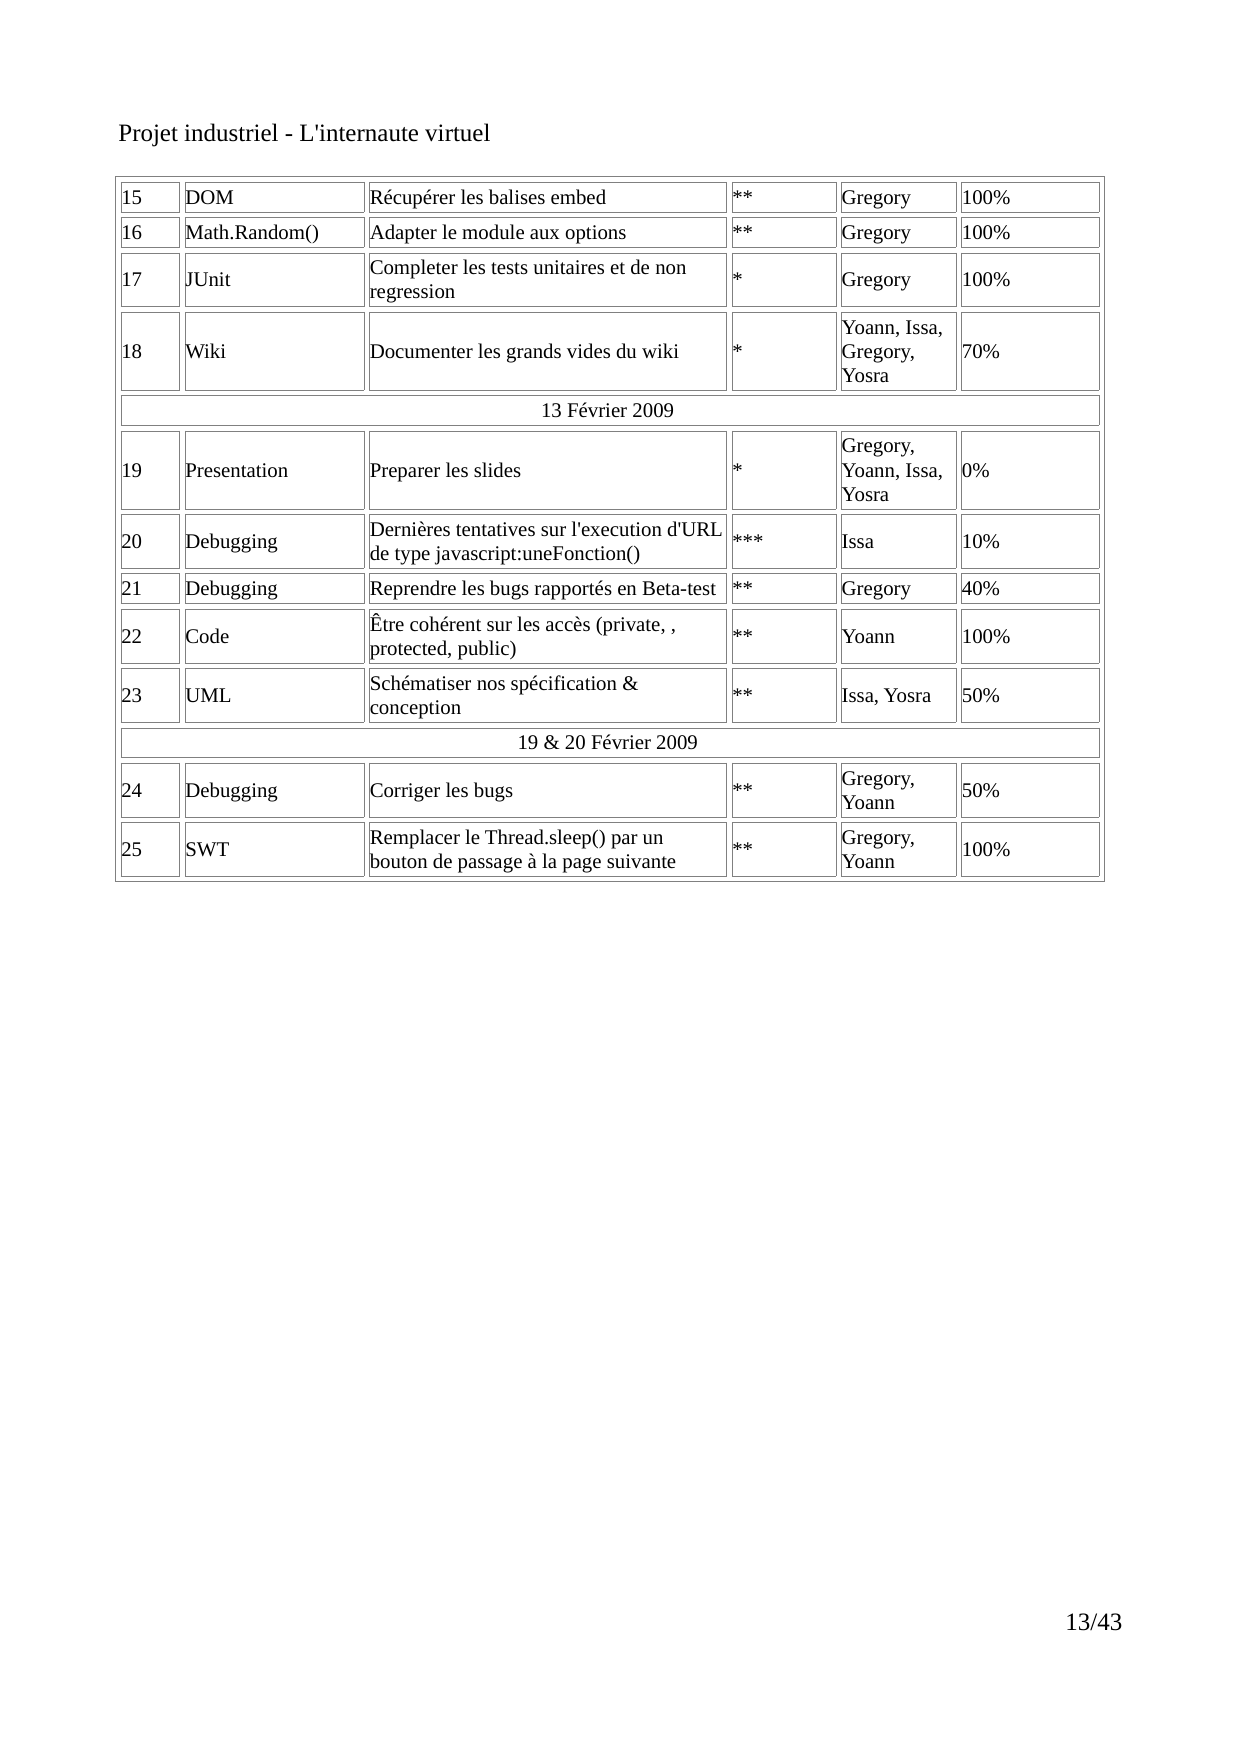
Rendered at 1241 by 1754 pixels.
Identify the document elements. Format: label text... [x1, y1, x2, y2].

table_cell *** [729, 509, 838, 568]
table_cell 19 & 20 Février 2009 [118, 722, 1102, 757]
table_cell 21 [118, 568, 182, 603]
table_cell Issa, Yosra [839, 663, 959, 722]
table_cell Code [182, 603, 367, 663]
table_cell Dernières tentatives sur l'execution d'URL de type javascript:uneFonction() [367, 509, 729, 568]
table_cell 100% [959, 817, 1102, 876]
table_cell Math.Random() [182, 212, 367, 247]
table_cell 18 [118, 306, 182, 390]
table_cell Remplacer le Thread.sleep() par un bouton de passage à la page suivante [367, 817, 729, 876]
table_cell 13 Février 2009 [118, 390, 1102, 425]
table_cell Gregory, Yoann [839, 758, 959, 817]
table_cell 0% [959, 425, 1102, 508]
table_cell Completer les tests unitaires et de non regression [367, 247, 729, 306]
table_cell 100% [959, 247, 1102, 306]
table_cell 19 [118, 425, 182, 508]
table_cell ** [729, 603, 838, 663]
table_cell Debugging [182, 509, 367, 568]
table_cell Debugging [182, 758, 367, 817]
table_cell 22 [118, 603, 182, 663]
table_cell 100% [959, 603, 1102, 663]
table_cell 100% [959, 177, 1102, 212]
table_cell 24 [118, 757, 182, 817]
table_cell ** [729, 212, 838, 247]
table_cell Preparer les slides [367, 426, 729, 508]
table_cell Corriger les bugs [367, 758, 729, 817]
table_cell Gregory [839, 568, 959, 603]
table_cell Issa [839, 509, 959, 568]
table_cell Yoann, Issa, Gregory, Yosra [839, 306, 959, 390]
table_cell ** [729, 177, 838, 212]
table_cell Presentation [182, 426, 367, 508]
table_cell DOM [182, 177, 367, 212]
table_cell 25 [118, 817, 182, 876]
table_cell Récupérer les balises embed [367, 177, 729, 212]
table_cell 17 [118, 247, 182, 306]
table_cell ** [729, 663, 838, 722]
table_cell Schématiser nos spécification & conception [367, 663, 729, 722]
table_cell 50% [959, 757, 1102, 817]
table_cell 23 [118, 663, 182, 722]
table_cell 100% [959, 212, 1102, 247]
table_cell Gregory, Yoann [839, 817, 959, 876]
table_cell UML [182, 663, 367, 722]
table_cell 20 [118, 509, 182, 568]
table_cell Documenter les grands vides du wiki [367, 306, 729, 390]
table_cell Gregory [839, 212, 959, 247]
table_cell 40% [959, 568, 1102, 603]
table_cell Gregory [839, 247, 959, 306]
table_cell Debugging [182, 568, 367, 603]
table_cell Yoann [839, 603, 959, 663]
table_cell 10% [959, 509, 1102, 568]
table_cell Gregory, Yoann, Issa, Yosra [839, 426, 959, 508]
table_cell ** [729, 568, 838, 603]
table_cell Adapter le module aux options [367, 212, 729, 247]
table_cell 50% [959, 663, 1102, 722]
table_cell 70% [959, 306, 1102, 390]
table_cell Wiki [182, 306, 367, 390]
table_cell ** [729, 817, 838, 876]
table_cell Gregory [839, 177, 959, 212]
table_cell ** [729, 758, 838, 817]
table_cell 16 [118, 212, 182, 247]
table_cell 15 [118, 177, 182, 212]
table_cell * [729, 306, 838, 390]
table_cell SWT [182, 817, 367, 876]
table_cell * [729, 426, 838, 508]
table_cell Reprendre les bugs rapportés en Beta-test [367, 568, 729, 603]
table_cell * [729, 247, 838, 306]
table_cell Être cohérent sur les accès (private, , protected, public) [367, 603, 729, 663]
table_cell JUnit [182, 247, 367, 306]
